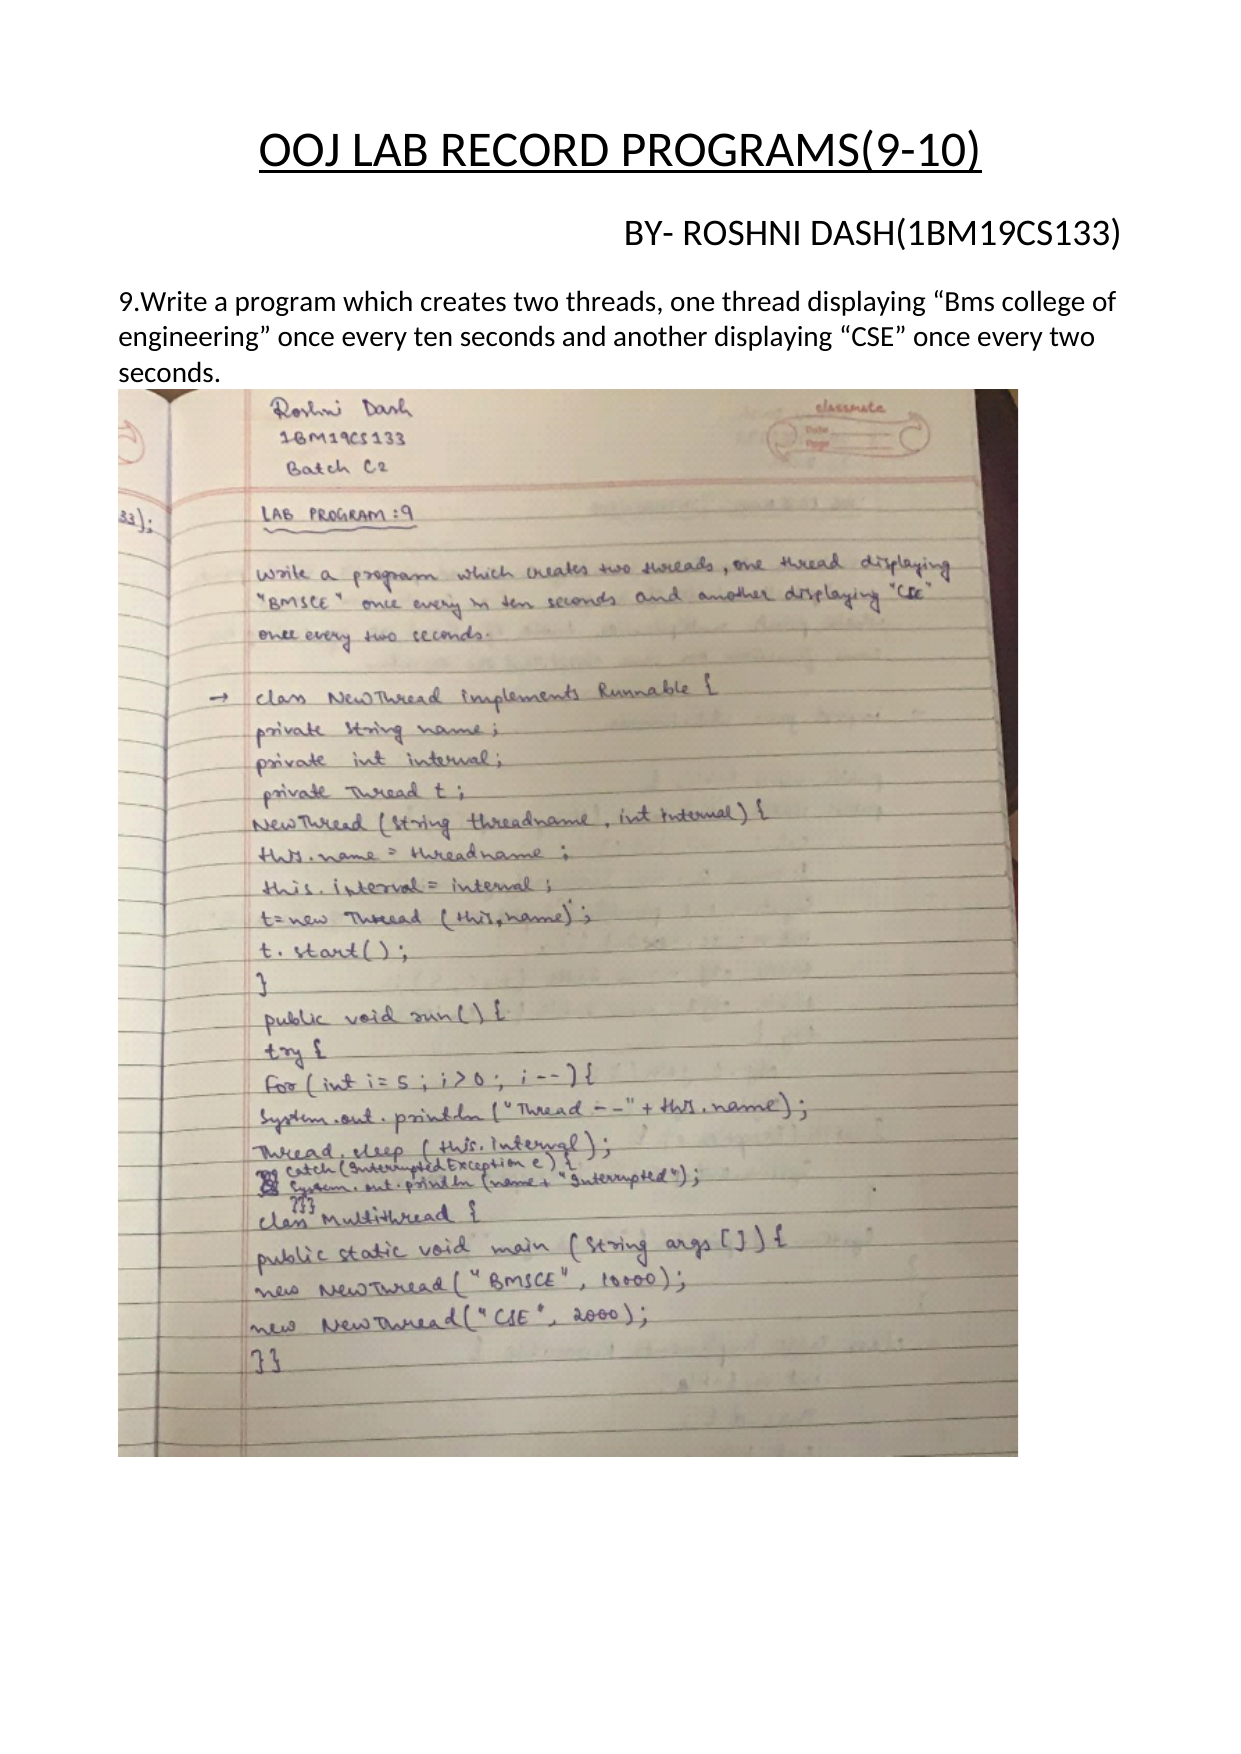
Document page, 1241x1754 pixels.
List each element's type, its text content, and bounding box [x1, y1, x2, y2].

text BY- ROSHNI DASH(1BM19CS133) [118, 209, 1122, 255]
text 9.Write a program which creates two threads, one thread displaying “Bms college of engineering” once every ten seconds and another displaying “CSE” once every two seconds. [118, 283, 1122, 389]
text OOJ LAB RECORD PROGRAMS(9-10) [118, 118, 1122, 179]
